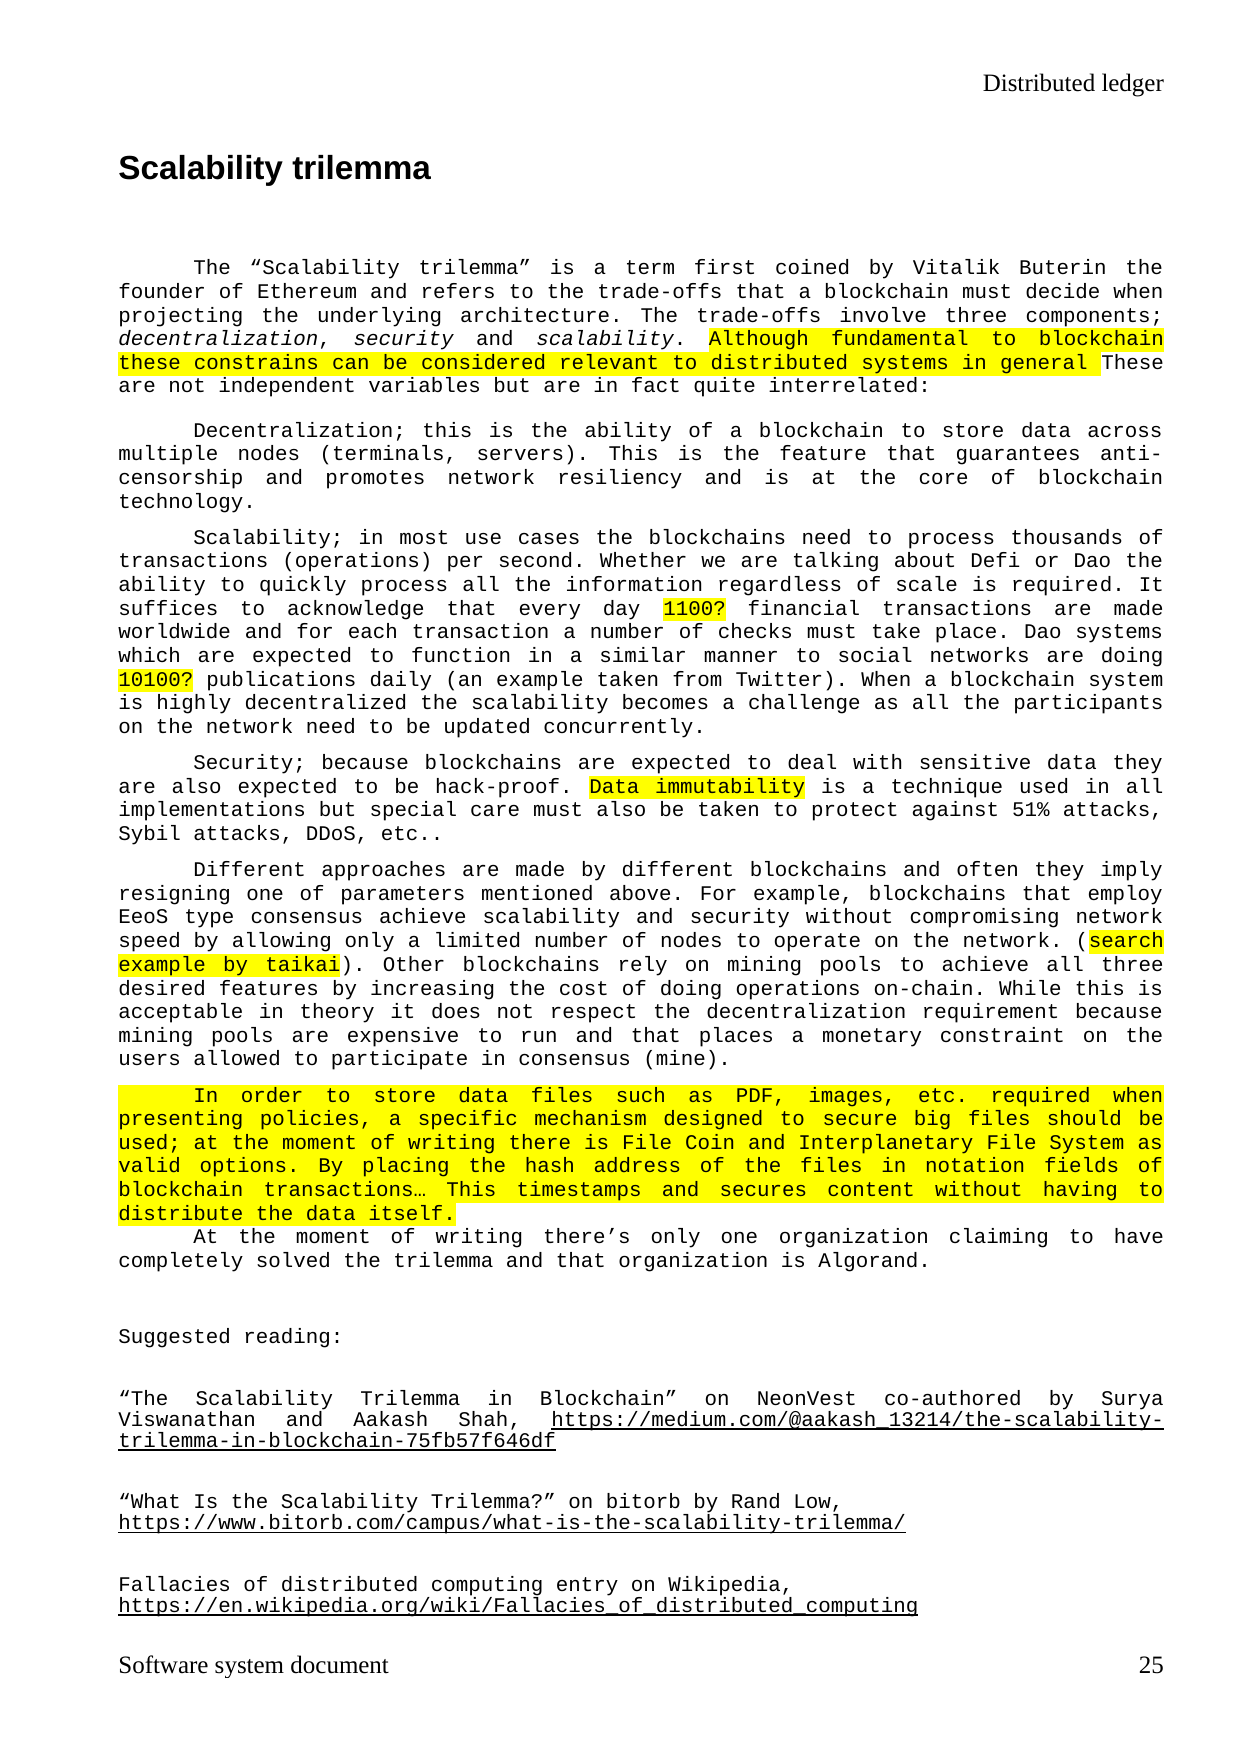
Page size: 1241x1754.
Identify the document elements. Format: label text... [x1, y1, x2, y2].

text “What Is the Scalability Trilemma?” on bitorb by Rand Low, https://www.bitorb.com/campus/what-is-the-scalability-trilemma/ [118, 1492, 1164, 1534]
text “The Scalability Trilemma in Blockchain” on NeonVest co-authored by Surya Viswanathan and Aakash Shah, https://medium.com/@aakash_13214/the-scalability-trilemma-in-blockchain-75fb57f646df [118, 1389, 1164, 1451]
text Scalability; in most use cases the blockchains need to process thousands of transactions (operations) per second. Whether we are talking about Defi or Dao the ability to quickly process all the information regardless of scale is required. It suffices to acknowledge that every day 1100? financial transactions are made worldwide and for each transaction a number of checks must take place. Dao systems which are expected to function in a similar manner to social networks are doing 10100? publications daily (an example taken from Twitter). When a blockchain system is highly decentralized the scalability becomes a challenge as all the participants on the network need to be updated concurrently. [118, 527, 1164, 740]
text Fallacies of distributed computing entry on Wikipedia, https://en.wikipedia.org/wiki/Fallacies_of_distributed_computing [118, 1575, 1164, 1616]
text Security; because blockchains are expected to deal with sensitive data they are also expected to be hack-proof. Data immutability is a technique used in all implementations but special care must also be taken to protect against 51% attacks, Sybil attacks, DDoS, etc.. [118, 752, 1164, 847]
subtitle Scalability trilemma [118, 148, 1164, 186]
text Decentralization; this is the ability of a blockchain to store data across multiple nodes (terminals, servers). This is the feature that guarantees anti-censorship and promotes network resiliency and is at the core of blockchain technology. [118, 420, 1164, 514]
text At the moment of writing there’s only one organization claiming to have completely solved the trilemma and that organization is Algorand. [118, 1226, 1164, 1274]
text The “Scalability trilemma” is a term first coined by Vitalik Buterin the founder of Ethereum and refers to the trade-offs that a blockchain must decide when projecting the underlying architecture. The trade-offs involve three components; decentralization, security and scalability. Although fundamental to blockchain these constrains can be considered relevant to distributed systems in general These are not independent variables but are in fact quite interrelated: [118, 257, 1164, 399]
text Suggested reading: [118, 1327, 1164, 1348]
text In order to store data files such as PDF, images, etc. required when presenting policies, a specific mechanism designed to secure big files should be used; at the moment of writing there is File Coin and Interplanetary File System as valid options. By placing the hash address of the files in notation fields of blockchain transactions… This timestamps and secures content without having to distribute the data itself. [118, 1084, 1164, 1226]
text Different approaches are made by different blockchains and often they imply resigning one of parameters mentioned above. For example, blockchains that employ EeoS type consensus achieve scalability and security without compromising network speed by allowing only a limited number of nodes to operate on the network. (search example by taikai). Other blockchains rely on mining pools to achieve all three desired features by increasing the cost of doing operations on-chain. While this is acceptable in theory it does not respect the decentralization requirement because mining pools are expensive to run and that places a monetary constraint on the users allowed to participate in consensus (mine). [118, 859, 1164, 1072]
